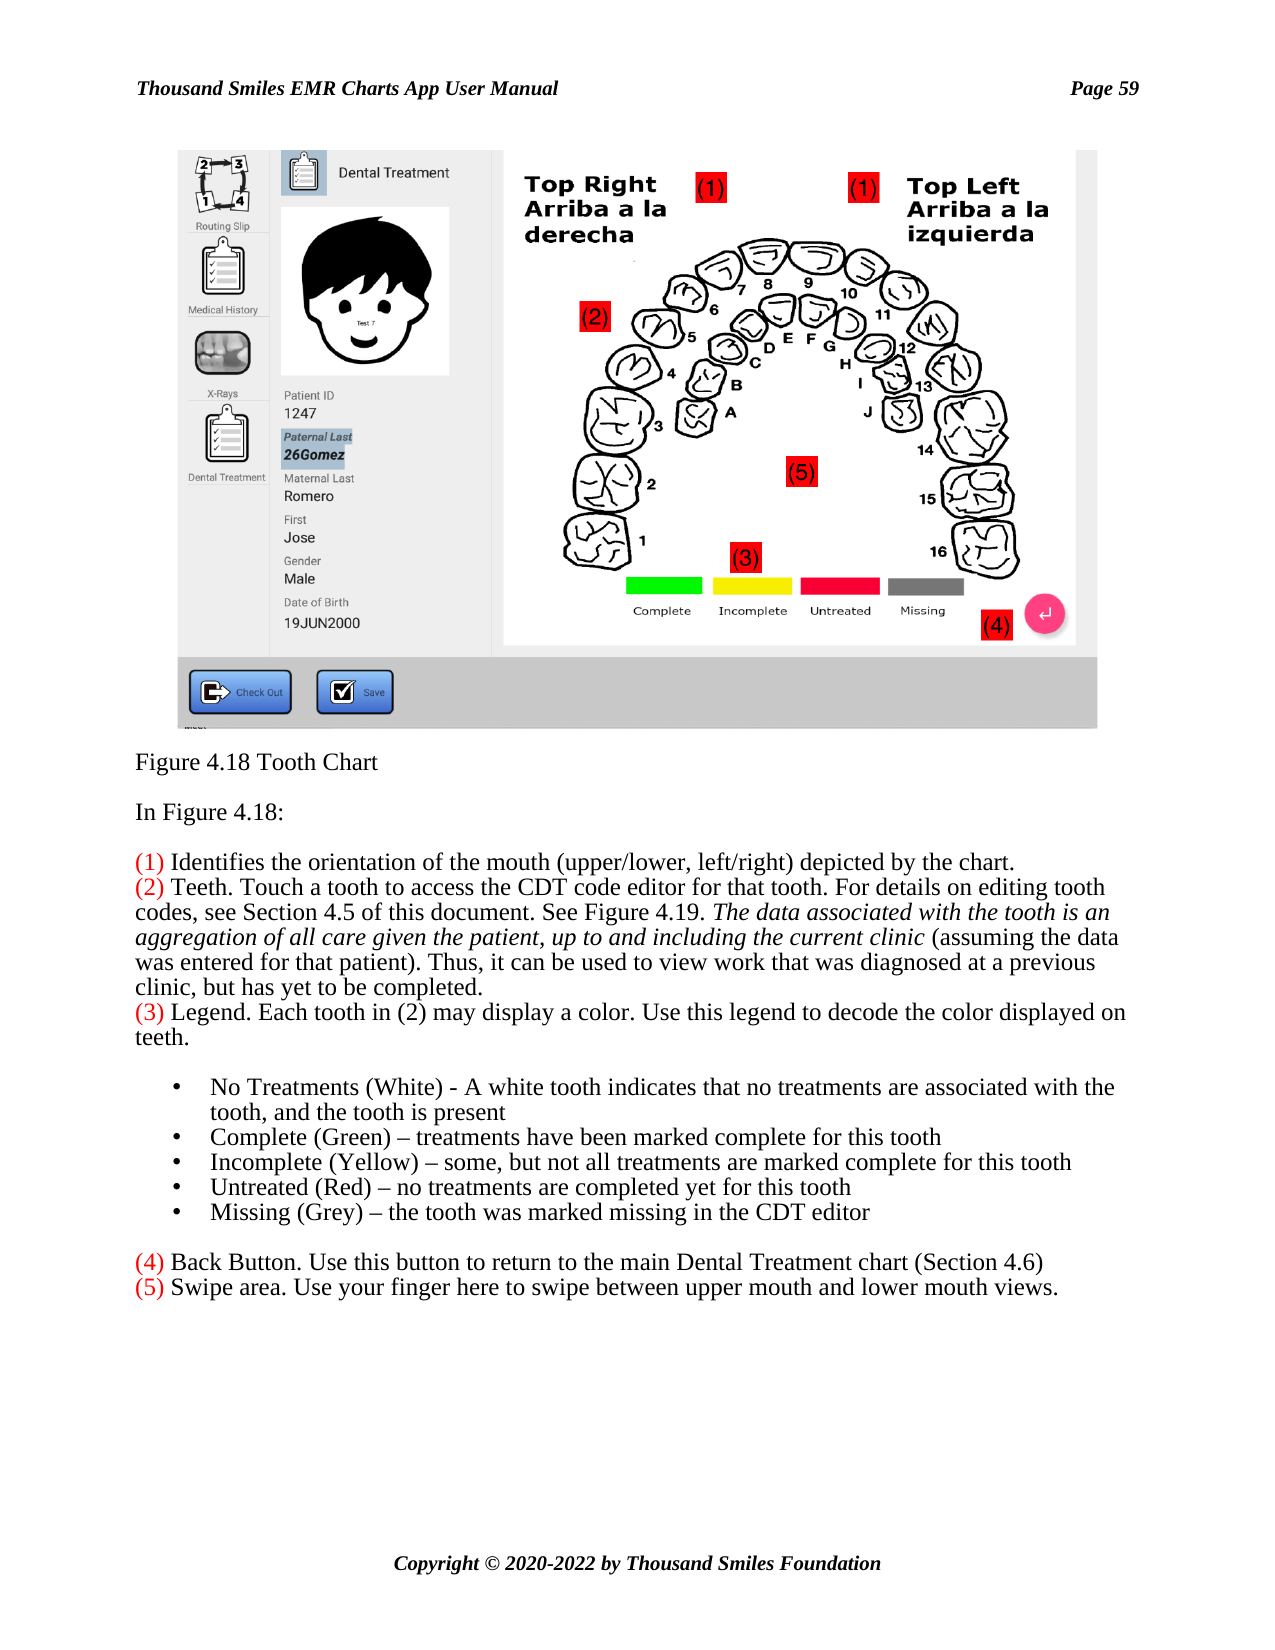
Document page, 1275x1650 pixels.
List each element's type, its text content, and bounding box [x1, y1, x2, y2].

text Figure 4.18 Tooth Chart [135, 750, 1140, 775]
list Complete (Green) – treatments have been marked complete for this tooth [172, 1125, 1140, 1150]
list Incomplete (Yellow) – some, but not all treatments are marked complete for this tooth [172, 1150, 1140, 1175]
list Missing (Grey) – the tooth was marked missing in the CDT editor [172, 1200, 1140, 1225]
text In Figure 4.18: [135, 800, 1140, 825]
text (1) Identifies the orientation of the mouth (upper/lower, left/right) depicted by the chart. [135, 850, 1140, 875]
list Untreated (Red) – no treatments are completed yet for this tooth [172, 1175, 1140, 1200]
text (2) Teeth. Touch a tooth to access the CDT code editor for that tooth. For details on editing tooth codes, see Section 4.5 of this document. See Figure 4.19. The data associated with the tooth is an aggregation of all care given the patient, up to and including the current clinic (assuming the data was entered for that patient). Thus, it can be used to view work that was diagnosed at a previous clinic, but has yet to be completed. [135, 875, 1140, 1000]
list No Treatments (White) - A white tooth indicates that no treatments are associated with the tooth, and the tooth is present [172, 1075, 1140, 1125]
text (3) Legend. Each tooth in (2) may display a color. Use this legend to decode the color displayed on teeth. [135, 1000, 1140, 1050]
text (5) Swipe area. Use your finger here to swipe between upper mouth and lower mouth views. [135, 1275, 1140, 1300]
text (4) Back Button. Use this button to return to the main Dental Treatment chart (Section 4.6) [135, 1250, 1140, 1275]
picture [177, 150, 1098, 729]
